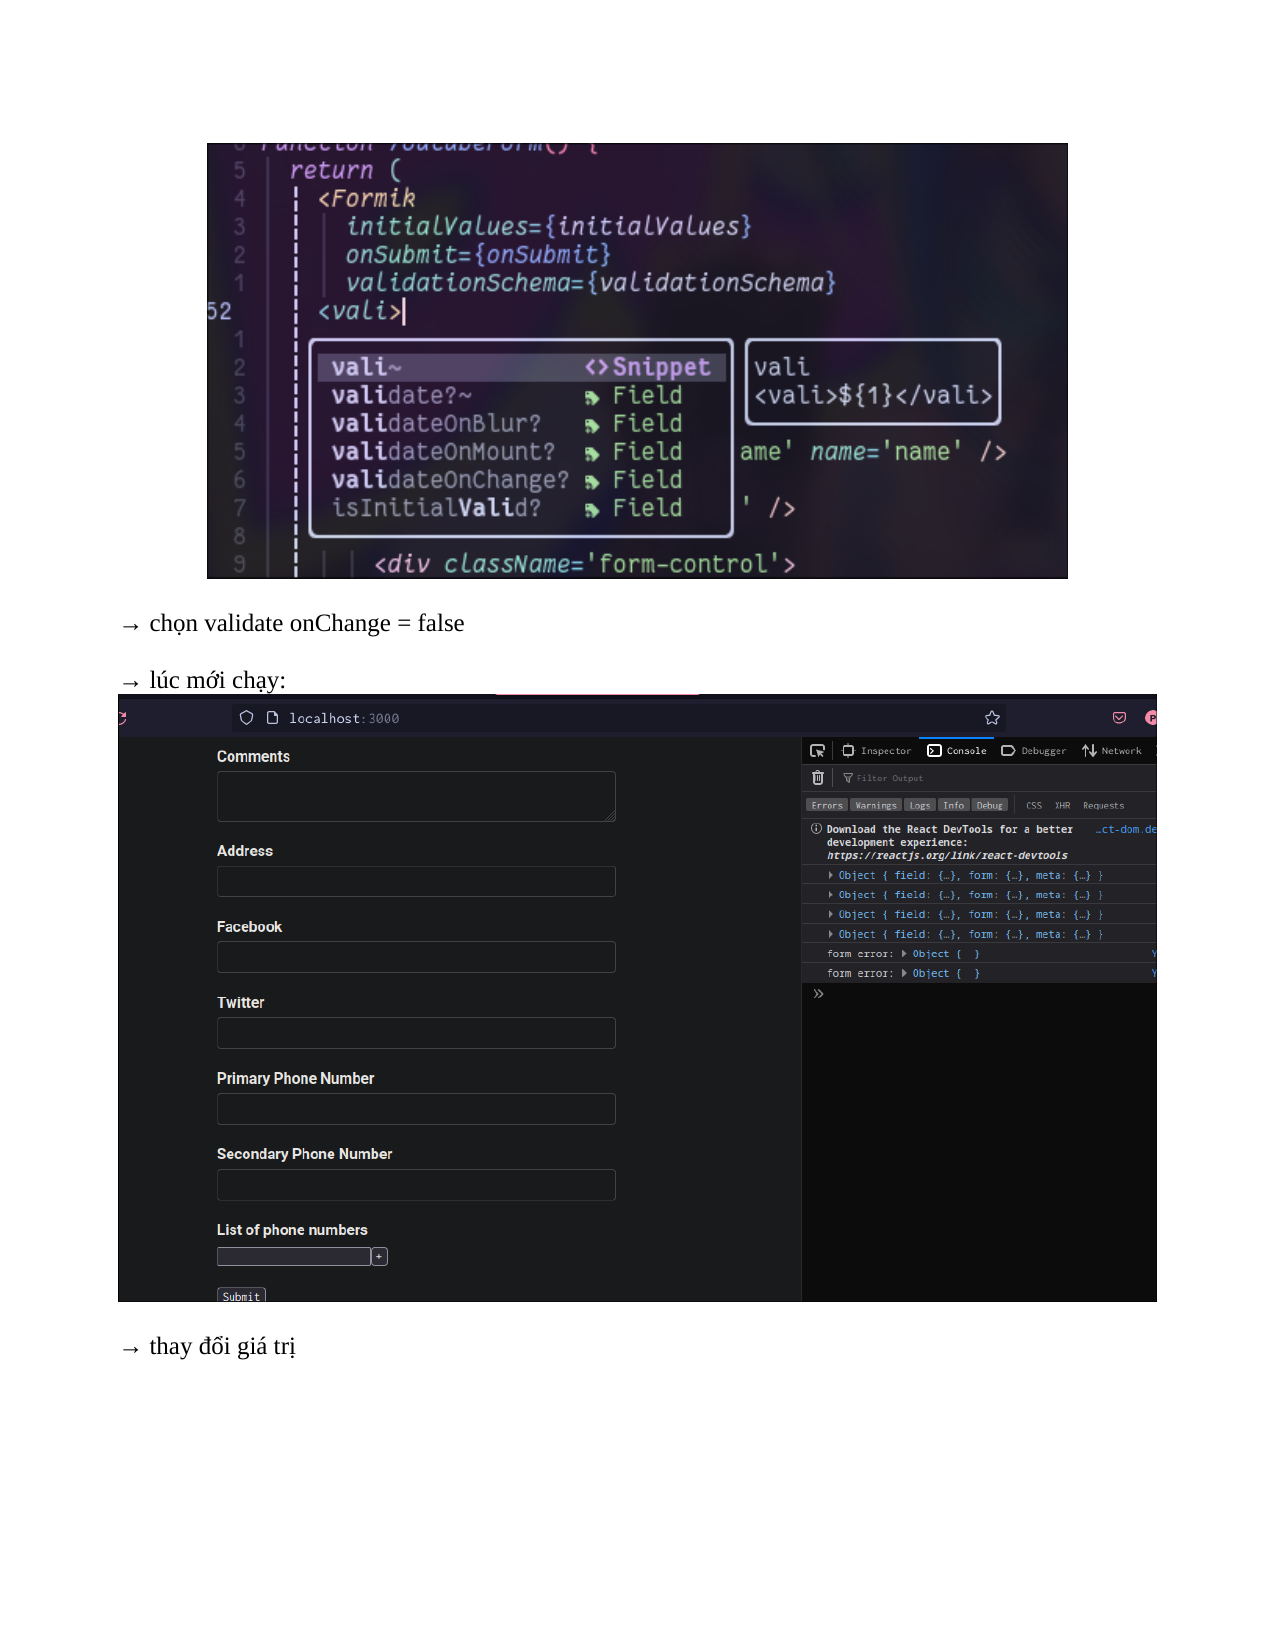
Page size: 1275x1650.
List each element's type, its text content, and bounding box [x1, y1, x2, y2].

picture [118, 694, 1157, 1302]
text → lúc mới chạy: [118, 665, 1157, 694]
picture [207, 143, 1068, 579]
text → chọn validate onChange = false [118, 608, 1157, 637]
text → thay đổi giá trị [118, 1331, 1157, 1359]
